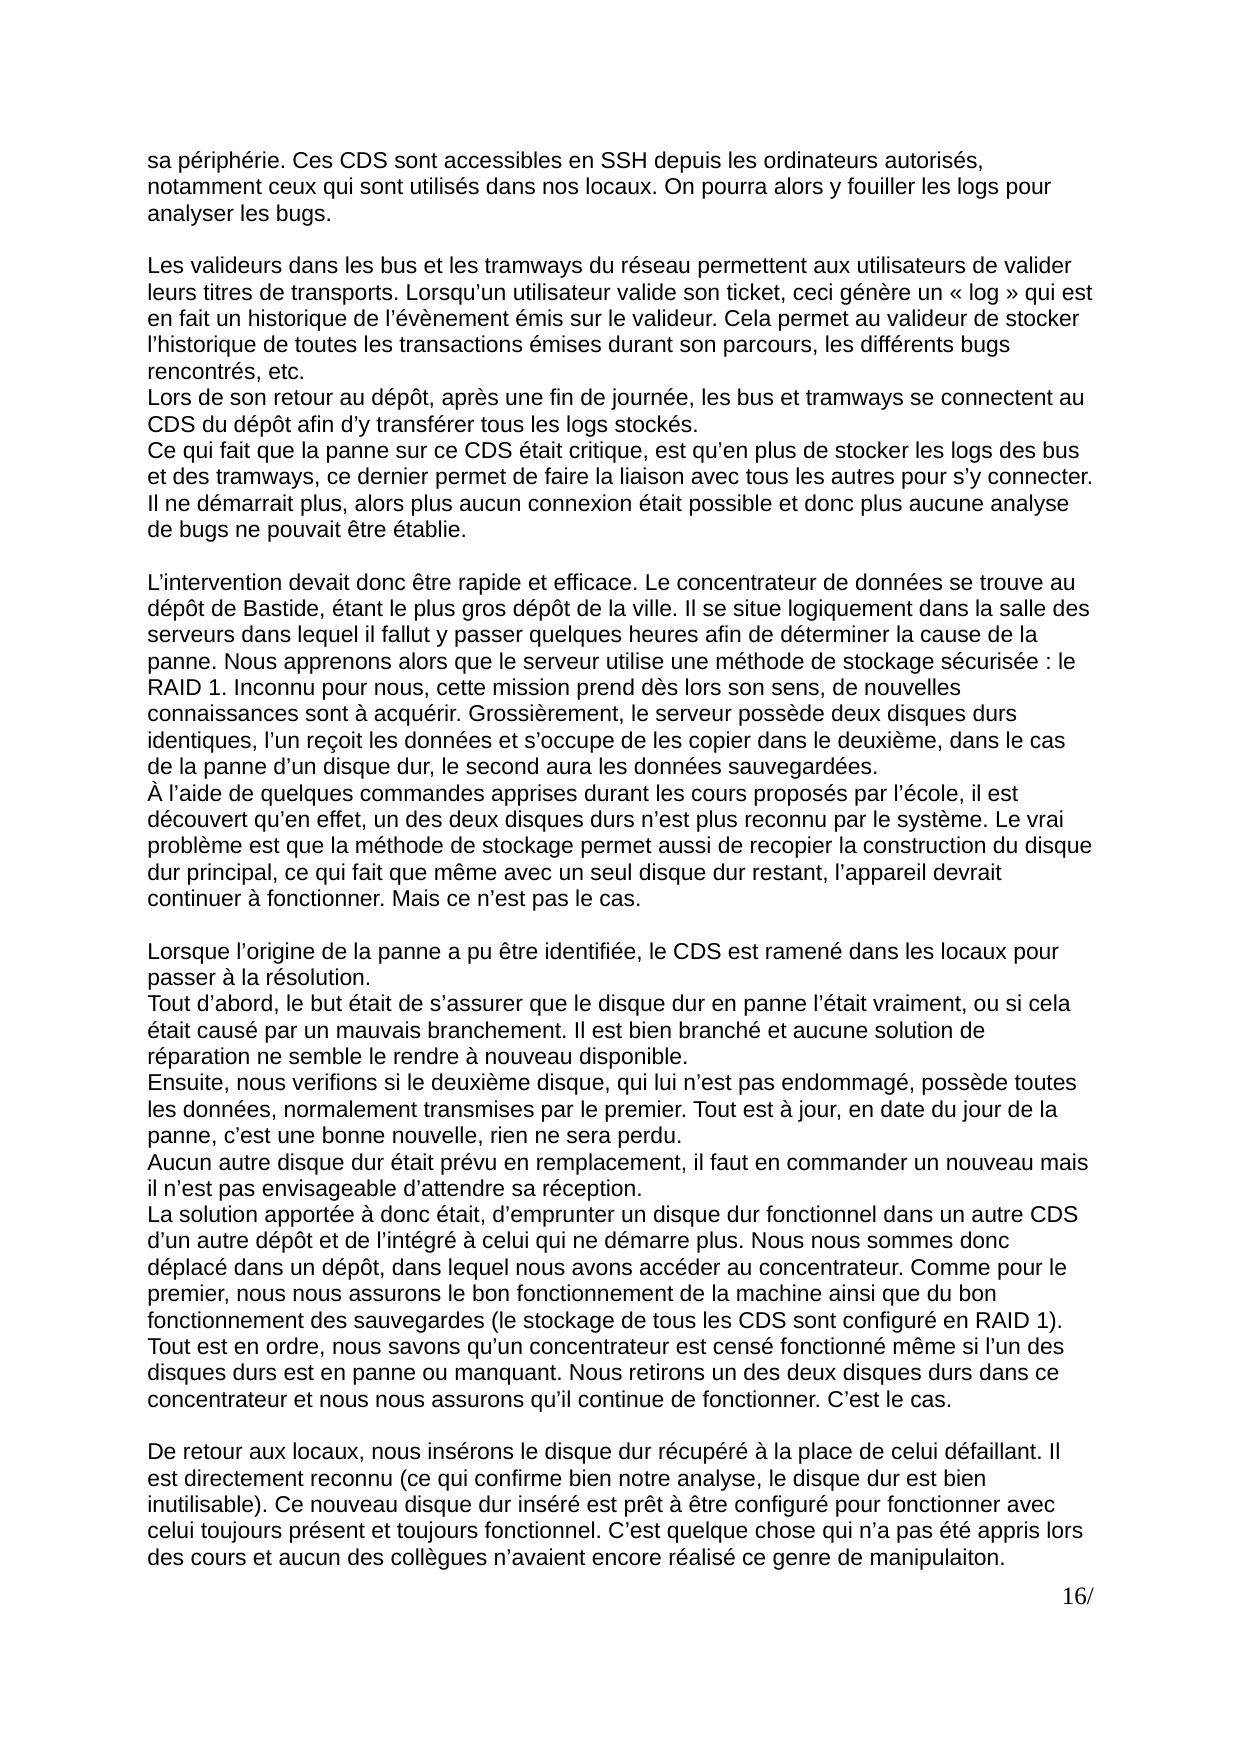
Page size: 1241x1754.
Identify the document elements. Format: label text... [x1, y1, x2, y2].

text Aucun autre disque dur était prévu en remplacement, il faut en commander un nouveau mais il n’est pas envisageable d’attendre sa réception. [147, 1148, 1093, 1201]
text sa périphérie. Ces CDS sont accessibles en SSH depuis les ordinateurs autorisés, notamment ceux qui sont utilisés dans nos locaux. On pourra alors y fouiller les logs pour analyser les bugs. [147, 147, 1093, 226]
text Ensuite, nous verifions si le deuxième disque, qui lui n’est pas endommagé, possède toutes les données, normalement transmises par le premier. Tout est à jour, en date du jour de la panne, c’est une bonne nouvelle, rien ne sera perdu. [147, 1069, 1093, 1148]
text Tout d’abord, le but était de s’assurer que le disque dur en panne l’était vraiment, ou si cela était causé par un mauvais branchement. Il est bien branché et aucune solution de réparation ne semble le rendre à nouveau disponible. [147, 990, 1093, 1069]
text Ce qui fait que la panne sur ce CDS était critique, est qu’en plus de stocker les logs des bus et des tramways, ce dernier permet de faire la liaison avec tous les autres pour s’y connecter. Il ne démarrait plus, alors plus aucun connexion était possible et donc plus aucune analyse de bugs ne pouvait être établie. [147, 437, 1093, 542]
text L’intervention devait donc être rapide et efficace. Le concentrateur de données se trouve au dépôt de Bastide, étant le plus gros dépôt de la ville. Il se situe logiquement dans la salle des serveurs dans lequel il fallut y passer quelques heures afin de déterminer la cause de la panne. Nous apprenons alors que le serveur utilise une méthode de stockage sécurisée : le RAID 1. Inconnu pour nous, cette mission prend dès lors son sens, de nouvelles connaissances sont à acquérir. Grossièrement, le serveur possède deux disques durs identiques, l’un reçoit les données et s’occupe de les copier dans le deuxième, dans le cas de la panne d’un disque dur, le second aura les données sauvegardées. [147, 569, 1093, 779]
text Lorsque l’origine de la panne a pu être identifiée, le CDS est ramené dans les locaux pour passer à la résolution. [147, 938, 1093, 990]
text De retour aux locaux, nous insérons le disque dur récupéré à la place de celui défaillant. Il est directement reconnu (ce qui confirme bien notre analyse, le disque dur est bien inutilisable). Ce nouveau disque dur inséré est prêt à être configuré pour fonctionner avec celui toujours présent et toujours fonctionnel. C’est quelque chose qui n’a pas été appris lors des cours et aucun des collègues n’avaient encore réalisé ce genre de manipulaiton. [147, 1438, 1093, 1570]
text À l’aide de quelques commandes apprises durant les cours proposés par l’école, il est découvert qu’en effet, un des deux disques durs n’est plus reconnu par le système. Le vrai problème est que la méthode de stockage permet aussi de recopier la construction du disque dur principal, ce qui fait que même avec un seul disque dur restant, l’appareil devrait continuer à fonctionner. Mais ce n’est pas le cas. [147, 779, 1093, 911]
text Les valideurs dans les bus et les tramways du réseau permettent aux utilisateurs de valider leurs titres de transports. Lorsqu’un utilisateur valide son ticket, ceci génère un « log » qui est en fait un historique de l’évènement émis sur le valideur. Cela permet au valideur de stocker l’historique de toutes les transactions émises durant son parcours, les différents bugs rencontrés, etc. [147, 252, 1093, 384]
text Lors de son retour au dépôt, après une fin de journée, les bus et tramways se connectent au CDS du dépôt afin d’y transférer tous les logs stockés. [147, 384, 1093, 437]
text La solution apportée à donc était, d’emprunter un disque dur fonctionnel dans un autre CDS d’un autre dépôt et de l’intégré à celui qui ne démarre plus. Nous nous sommes donc déplacé dans un dépôt, dans lequel nous avons accéder au concentrateur. Comme pour le premier, nous nous assurons le bon fonctionnement de la machine ainsi que du bon fonctionnement des sauvegardes (le stockage de tous les CDS sont configuré en RAID 1). Tout est en ordre, nous savons qu’un concentrateur est censé fonctionné même si l’un des disques durs est en panne ou manquant. Nous retirons un des deux disques durs dans ce concentrateur et nous nous assurons qu’il continue de fonctionner. C’est le cas. [147, 1201, 1093, 1412]
